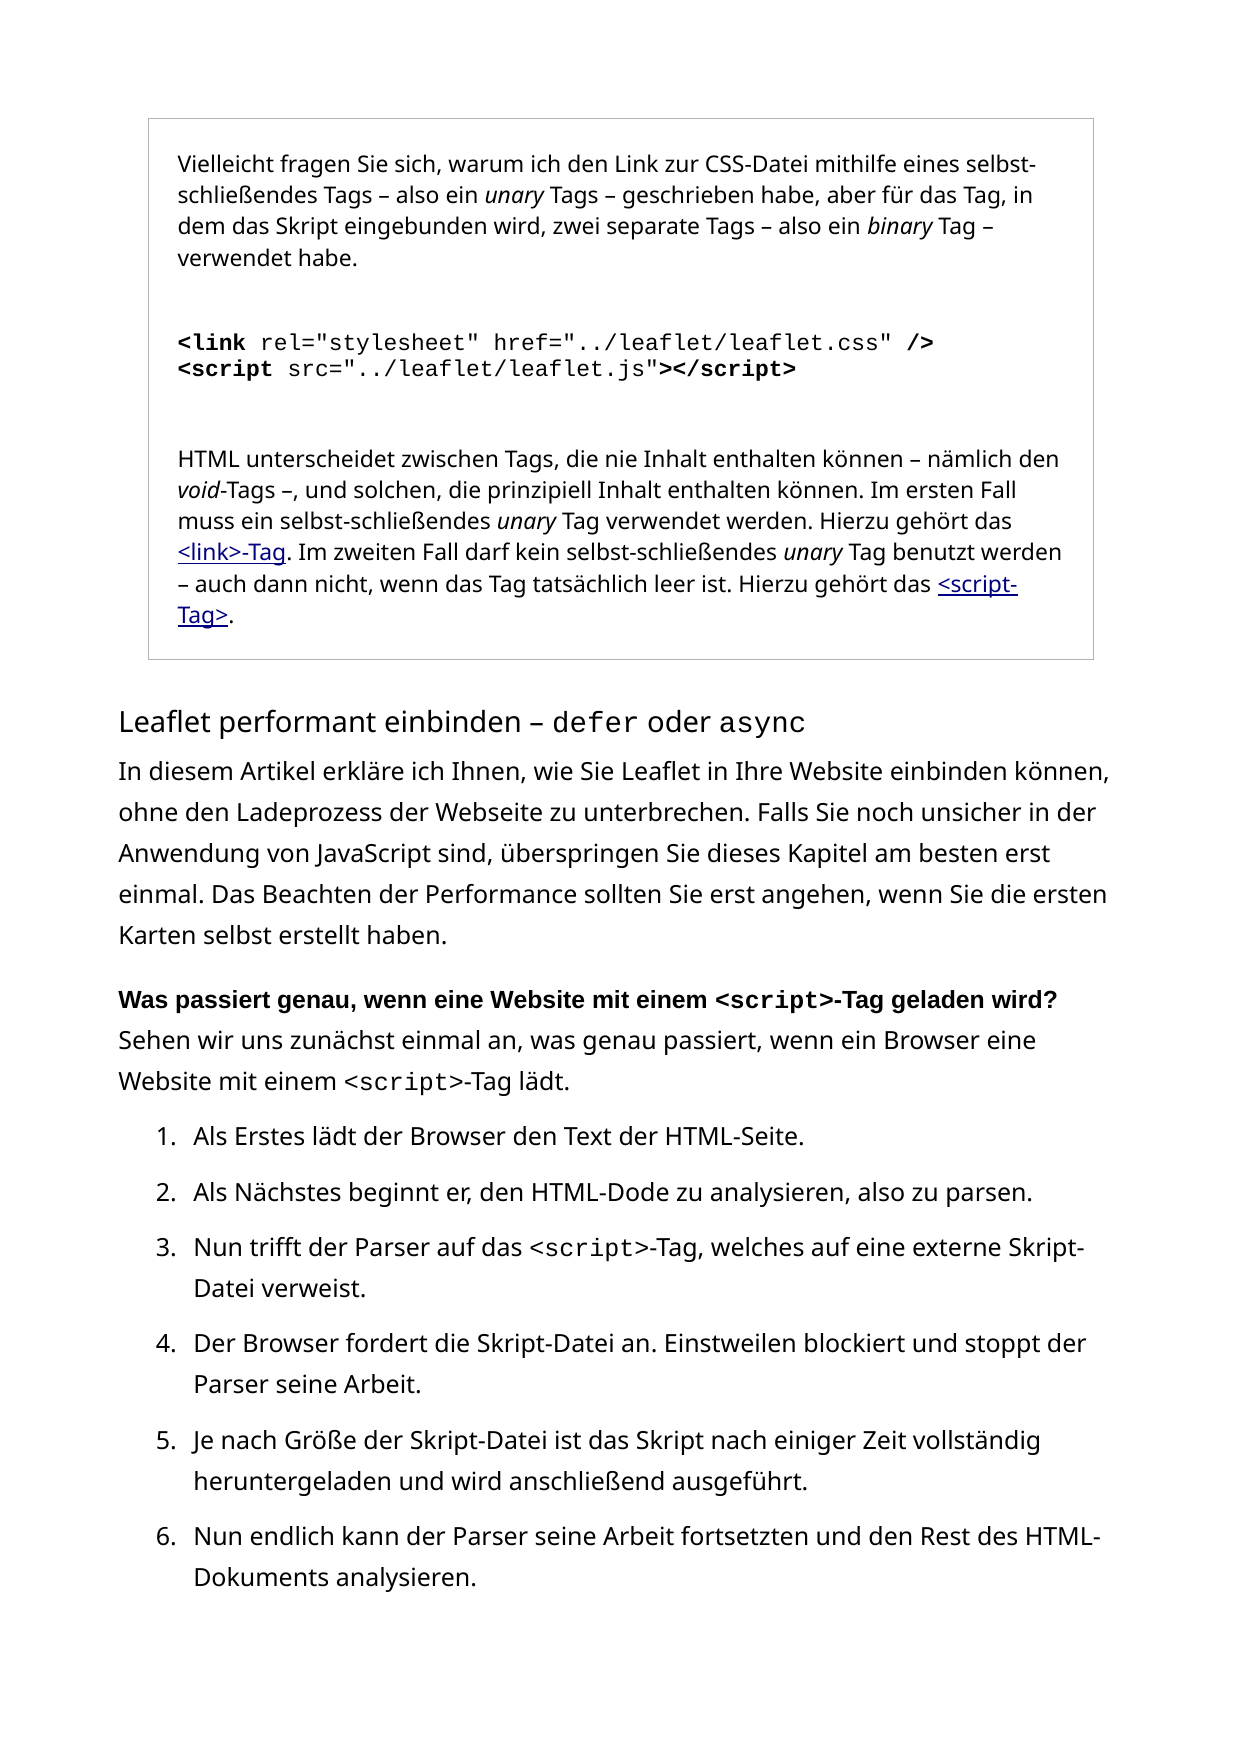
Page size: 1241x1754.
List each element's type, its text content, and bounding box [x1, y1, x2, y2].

text <link rel="stylesheet" href="../leaflet/leaflet.css" /> <script src="../leaflet/leaflet.js"></script> [149, 302, 1093, 383]
list Nun trifft der Parser auf das <script>-Tag, welches auf eine externe Skript-Datei verweist. [156, 1229, 1122, 1305]
text In diesem Artikel erkläre ich Ihnen, wie Sie Leaflet in Ihre Website einbinden können, ohne den Ladeprozess der Webseite zu unterbrechen. Falls Sie noch unsicher in der Anwendung von JavaScript sind, überspringen Sie dieses Kapitel am besten erst einmal. Das Beachten der Performance sollten Sie erst angehen, wenn Sie die ersten Karten selbst erstellt haben. [118, 754, 1122, 951]
list Als Erstes lädt der Browser den Text der HTML-Seite. [156, 1119, 1122, 1153]
subtitle Was passiert genau, wenn eine Website mit einem <script>-Tag geladen wird? [118, 985, 1122, 1016]
list Der Browser fordert die Skript-Datei an. Einstweilen blockiert und stoppt der Parser seine Arbeit. [156, 1326, 1122, 1401]
text HTML unterscheidet zwischen Tags, die nie Inhalt enthalten können – nämlich den void-Tags –, und solchen, die prinzipiell Inhalt enthalten können. Im ersten Fall muss ein selbst-schließendes unary Tag verwendet werden. Hierzu gehört das <link>-Tag. Im zweiten Fall darf kein selbst-schließendes unary Tag benutzt werden – auch dann nicht, wenn das Tag tatsächlich leer ist. Hierzu gehört das <script-Tag>. [149, 413, 1093, 659]
text Sehen wir uns zunächst einmal an, was genau passiert, wenn ein Browser eine Website mit einem <script>-Tag lädt. [118, 1022, 1122, 1097]
subtitle Leaflet performant einbinden – defer oder async [118, 702, 1122, 741]
list Als Nächstes beginnt er, den HTML-Dode zu analysieren, also zu parsen. [156, 1174, 1122, 1208]
text Vielleicht fragen Sie sich, warum ich den Link zur CSS-Datei mithilfe eines selbst-schließendes Tags – also ein unary Tags – geschrieben habe, aber für das Tag, in dem das Skript eingebunden wird, zwei separate Tags – also ein binary Tag – verwendet habe. [149, 119, 1093, 273]
list Nun endlich kann der Parser seine Arbeit fortsetzten und den Rest des HTML-Dokuments analysieren. [156, 1518, 1122, 1593]
list Je nach Größe der Skript-Datei ist das Skript nach einiger Zeit vollständig heruntergeladen und wird anschließend ausgeführt. [156, 1422, 1122, 1497]
